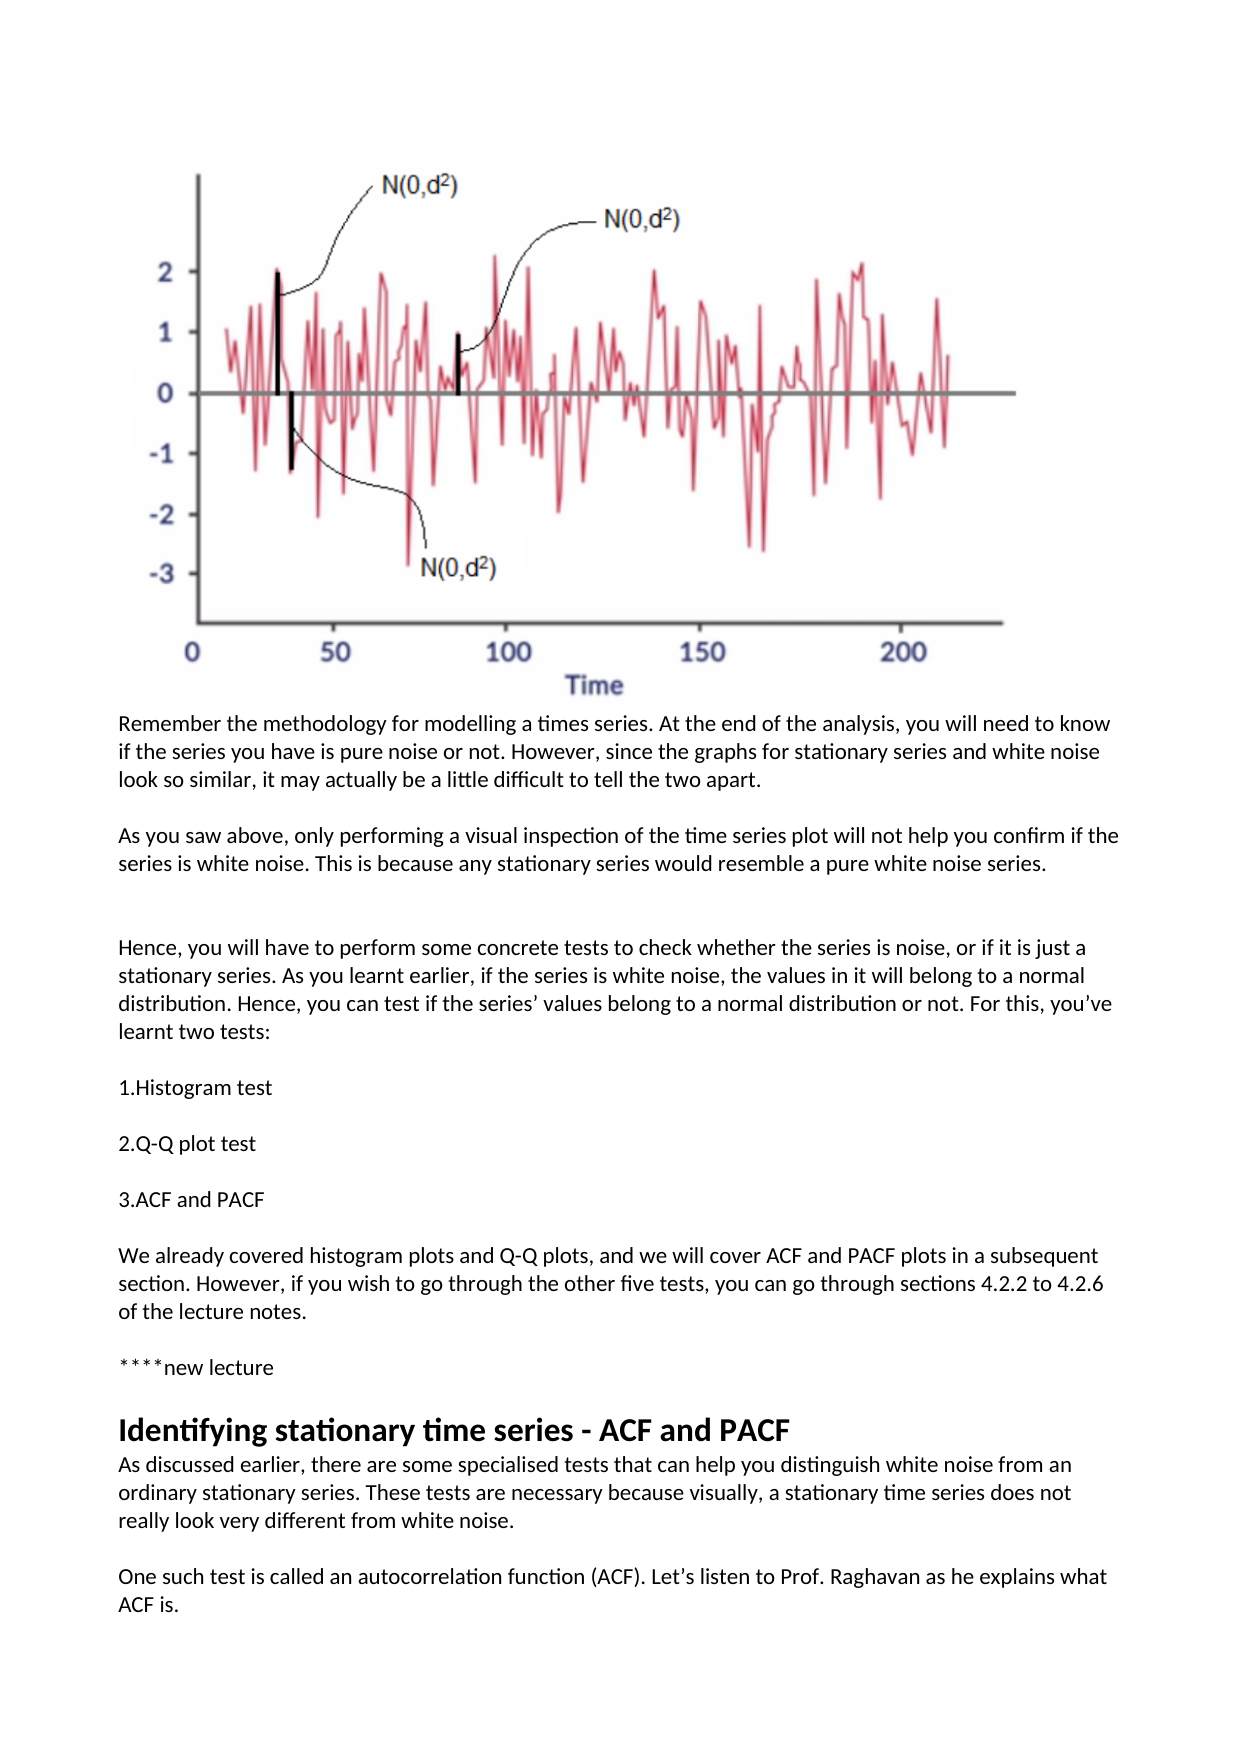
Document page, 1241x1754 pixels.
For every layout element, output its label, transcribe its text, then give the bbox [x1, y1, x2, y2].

text Remember the methodology for modelling a times series. At the end of the analysis, you will need to know if the series you have is pure noise or not. However, since the graphs for stationary series and white noise look so similar, it may actually be a little difficult to tell the two apart. [118, 709, 1122, 793]
text ****new lecture [118, 1353, 1122, 1381]
text 3.ACF and PACF [118, 1185, 1122, 1213]
text 1.Histogram test [118, 1073, 1122, 1101]
text We already covered histogram plots and Q-Q plots, and we will cover ACF and PACF plots in a subsequent section. However, if you wish to go through the other five tests, you can go through sections 4.2.2 to 4.2.6 of the lecture notes. [118, 1241, 1122, 1325]
text As discussed earlier, there are some specialised tests that can help you distinguish white noise from an ordinary stationary series. These tests are necessary because visually, a stationary time series does not really look very different from white noise. [118, 1450, 1122, 1534]
text 2.Q-Q plot test [118, 1129, 1122, 1157]
text As you saw above, only performing a visual inspection of the time series plot will not help you confirm if the series is white noise. This is because any stationary series would resemble a pure white noise series. [118, 821, 1122, 877]
text One such test is called an autocorrelation function (ACF). Let’s listen to Prof. Raghavan as he explains what ACF is. [118, 1562, 1122, 1618]
text Identifying stationary time series - ACF and PACF [118, 1409, 1122, 1450]
text Hence, you will have to perform some concrete tests to check whether the series is noise, or if it is just a stationary series. As you learnt earlier, if the series is white noise, the values in it will belong to a normal distribution. Hence, you can test if the series’ values belong to a normal distribution or not. For this, you’ve learnt two tests: [118, 933, 1122, 1045]
